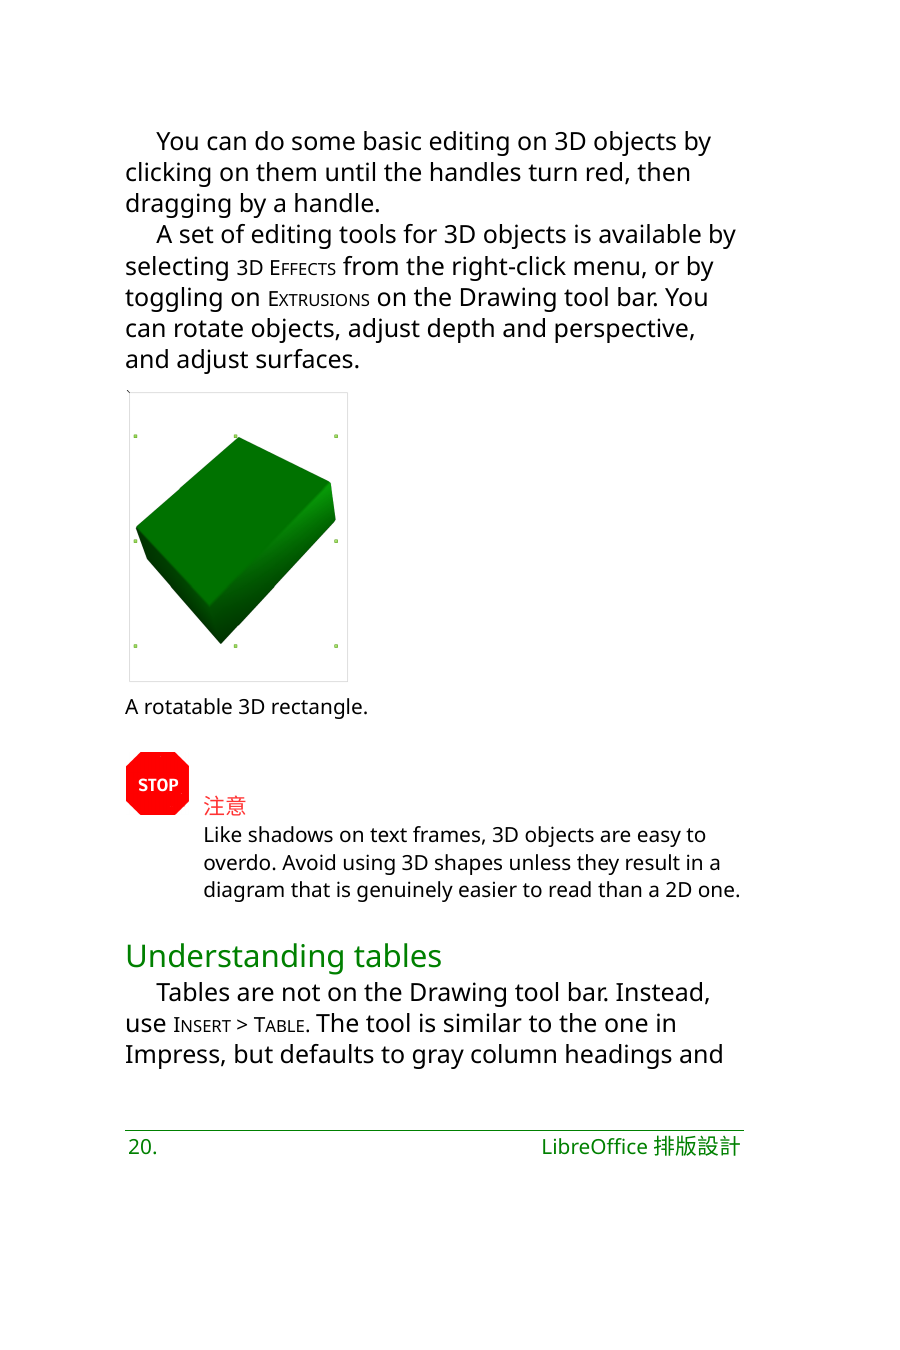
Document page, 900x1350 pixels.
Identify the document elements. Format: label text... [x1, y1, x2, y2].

text Like shadows on text frames, 3D objects are easy to overdo. Avoid using 3D shapes unless they result in a diagram that is genuinely easier to read than a 2D one. [203, 821, 744, 902]
picture [125, 390, 350, 684]
subtitle Understanding tables [125, 934, 744, 976]
table_cell A rotatable 3D rectangle. [125, 685, 744, 720]
text A set of editing tools for 3D objects is available by selecting 3D Effects from the right-click menu, or by toggling on Extrusions on the Drawing tool bar. You can rotate objects, adjust depth and perspective, and adjust surfaces. [125, 219, 744, 375]
table_header [125, 391, 744, 685]
text Tables are not on the Drawing tool bar. Instead, use Insert > Table. The tool is similar to the one in Impress, but defaults to gray column headings and [125, 976, 744, 1070]
picture [126, 752, 189, 815]
list 注意 [125, 751, 744, 821]
text You can do some basic editing on 3D objects by clicking on them until the handles turn red, then dragging by a handle. [125, 125, 744, 219]
